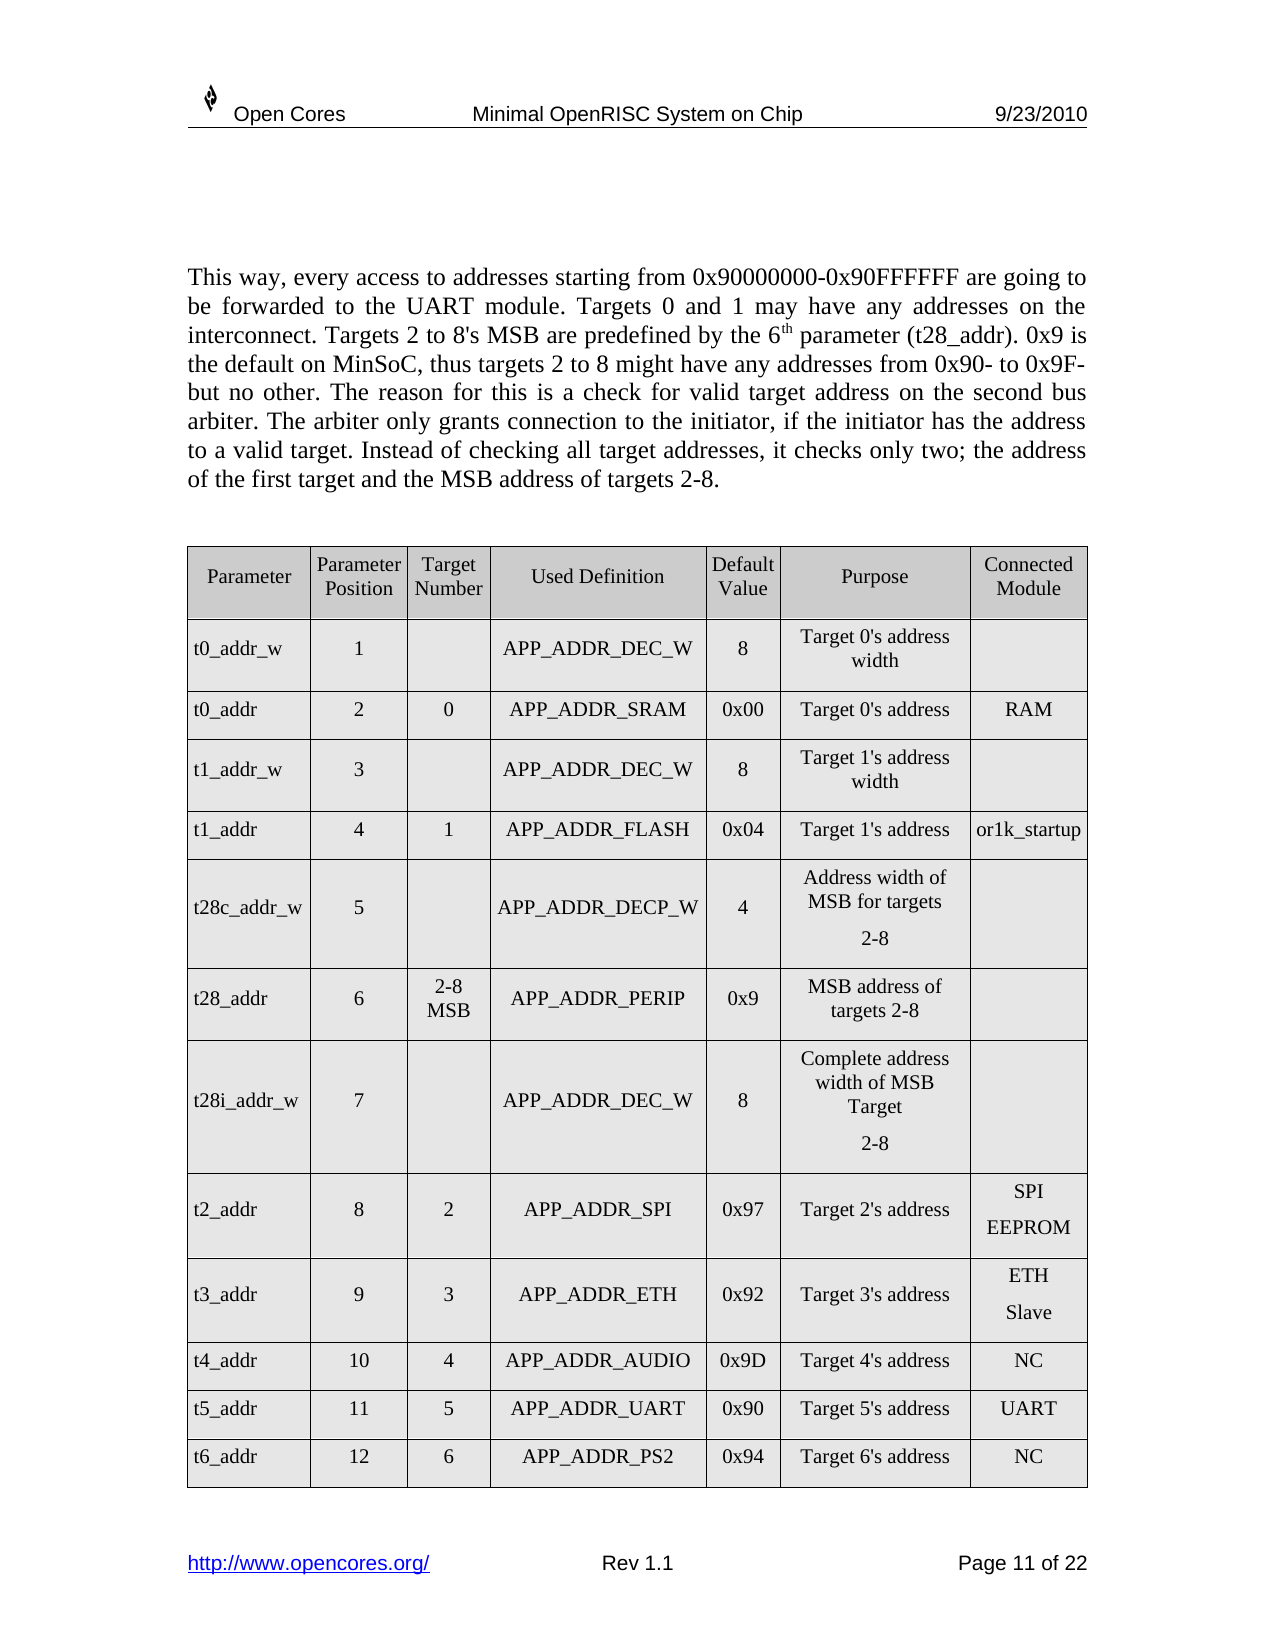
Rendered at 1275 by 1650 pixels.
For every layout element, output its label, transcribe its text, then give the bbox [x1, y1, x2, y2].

table_cell Target 3's address [781, 1259, 970, 1342]
table_cell RAM [971, 692, 1087, 739]
table_cell SPI EEPROM [971, 1174, 1087, 1257]
table_cell Target 6's address [781, 1440, 970, 1487]
table_cell APP_ADDR_DEC_W [491, 620, 706, 691]
table_cell APP_ADDR_PS2 [491, 1440, 706, 1487]
table_cell t28i_addr_w [188, 1041, 310, 1173]
table_cell 8 [707, 1041, 780, 1173]
table_cell t0_addr_w [188, 620, 310, 691]
table_cell Target 0's address width [781, 620, 970, 691]
table_header Parameter [188, 547, 310, 618]
table_cell APP_ADDR_SPI [491, 1174, 706, 1257]
table_header Parameter Position [311, 547, 407, 618]
table_cell [408, 1041, 490, 1173]
table_cell 10 [311, 1343, 407, 1390]
table_cell APP_ADDR_UART [491, 1391, 706, 1438]
table_cell t5_addr [188, 1391, 310, 1438]
table_cell Address width of MSB for targets 2-8 [781, 860, 970, 968]
table_cell t3_addr [188, 1259, 310, 1342]
table_cell 8 [707, 620, 780, 691]
table_cell MSB address of targets 2-8 [781, 969, 970, 1040]
table_cell 0x97 [707, 1174, 780, 1257]
table_cell APP_ADDR_SRAM [491, 692, 706, 739]
table_cell [408, 860, 490, 968]
table_cell 2 [408, 1174, 490, 1257]
table_cell 4 [707, 860, 780, 968]
table_header Default Value [707, 547, 780, 618]
table_cell 5 [408, 1391, 490, 1438]
table_cell 0x00 [707, 692, 780, 739]
table_cell 3 [408, 1259, 490, 1342]
table_header Used Definition [491, 547, 706, 618]
table_cell 0x92 [707, 1259, 780, 1342]
table_cell 11 [311, 1391, 407, 1438]
table_cell NC [971, 1343, 1087, 1390]
table_cell 1 [311, 620, 407, 691]
table_cell Target 0's address [781, 692, 970, 739]
table_cell APP_ADDR_PERIP [491, 969, 706, 1040]
table_cell [971, 620, 1087, 691]
table_cell t0_addr [188, 692, 310, 739]
table_cell 2-8 MSB [408, 969, 490, 1040]
table_cell t2_addr [188, 1174, 310, 1257]
table_cell Target 1's address width [781, 740, 970, 811]
table_cell 8 [311, 1174, 407, 1257]
table_cell APP_ADDR_ETH [491, 1259, 706, 1342]
table_cell APP_ADDR_DECP_W [491, 860, 706, 968]
table_cell APP_ADDR_DEC_W [491, 740, 706, 811]
table_cell 9 [311, 1259, 407, 1342]
table_cell 0x04 [707, 812, 780, 859]
table_header Purpose [781, 547, 970, 618]
table_cell [971, 969, 1087, 1040]
text This way, every access to addresses starting from 0x90000000-0x90FFFFFF are going to be forwarded to the UART module. Targets 0 and 1 may have any addresses on the interconnect. Targets 2 to 8's MSB are predefined by the 6th parameter (t28_addr). 0x9 is the default on MinSoC, thus targets 2 to 8 might have any addresses from 0x90- to 0x9F- but no other. The reason for this is a check for valid target address on the second bus arbiter. The arbiter only grants connection to the initiator, if the initiator has the address to a valid target. Instead of checking all target addresses, it checks only two; the address of the first target and the MSB address of targets 2-8. [187, 262, 1087, 492]
table_cell t28c_addr_w [188, 860, 310, 968]
table_cell NC [971, 1440, 1087, 1487]
table_cell 5 [311, 860, 407, 968]
table_cell [408, 740, 490, 811]
table_cell 4 [408, 1343, 490, 1390]
table_cell or1k_startup [971, 812, 1087, 859]
table_cell 8 [707, 740, 780, 811]
table_cell [408, 620, 490, 691]
table_header Connected Module [971, 547, 1087, 618]
table_cell Target 1's address [781, 812, 970, 859]
table_cell t6_addr [188, 1440, 310, 1487]
table_cell Complete address width of MSB Target 2-8 [781, 1041, 970, 1173]
table_cell 0x94 [707, 1440, 780, 1487]
table_cell 0x9 [707, 969, 780, 1040]
table_cell 6 [408, 1440, 490, 1487]
table_cell 12 [311, 1440, 407, 1487]
table_cell Target 4's address [781, 1343, 970, 1390]
table_cell t4_addr [188, 1343, 310, 1390]
table_cell t1_addr [188, 812, 310, 859]
table_cell APP_ADDR_AUDIO [491, 1343, 706, 1390]
table_cell 0x9D [707, 1343, 780, 1390]
table_cell 2 [311, 692, 407, 739]
table_cell 7 [311, 1041, 407, 1173]
table_cell t1_addr_w [188, 740, 310, 811]
table_cell [971, 860, 1087, 968]
table_cell [971, 1041, 1087, 1173]
table_cell 0x90 [707, 1391, 780, 1438]
table_cell 0 [408, 692, 490, 739]
table_cell t28_addr [188, 969, 310, 1040]
table_cell ETH Slave [971, 1259, 1087, 1342]
table_cell APP_ADDR_FLASH [491, 812, 706, 859]
table_cell UART [971, 1391, 1087, 1438]
table_cell Target 2's address [781, 1174, 970, 1257]
table_cell Target 5's address [781, 1391, 970, 1438]
table_cell APP_ADDR_DEC_W [491, 1041, 706, 1173]
table_cell 4 [311, 812, 407, 859]
table_cell 1 [408, 812, 490, 859]
table_cell [971, 740, 1087, 811]
table_cell 3 [311, 740, 407, 811]
table_cell 6 [311, 969, 407, 1040]
table_header Target Number [408, 547, 490, 618]
